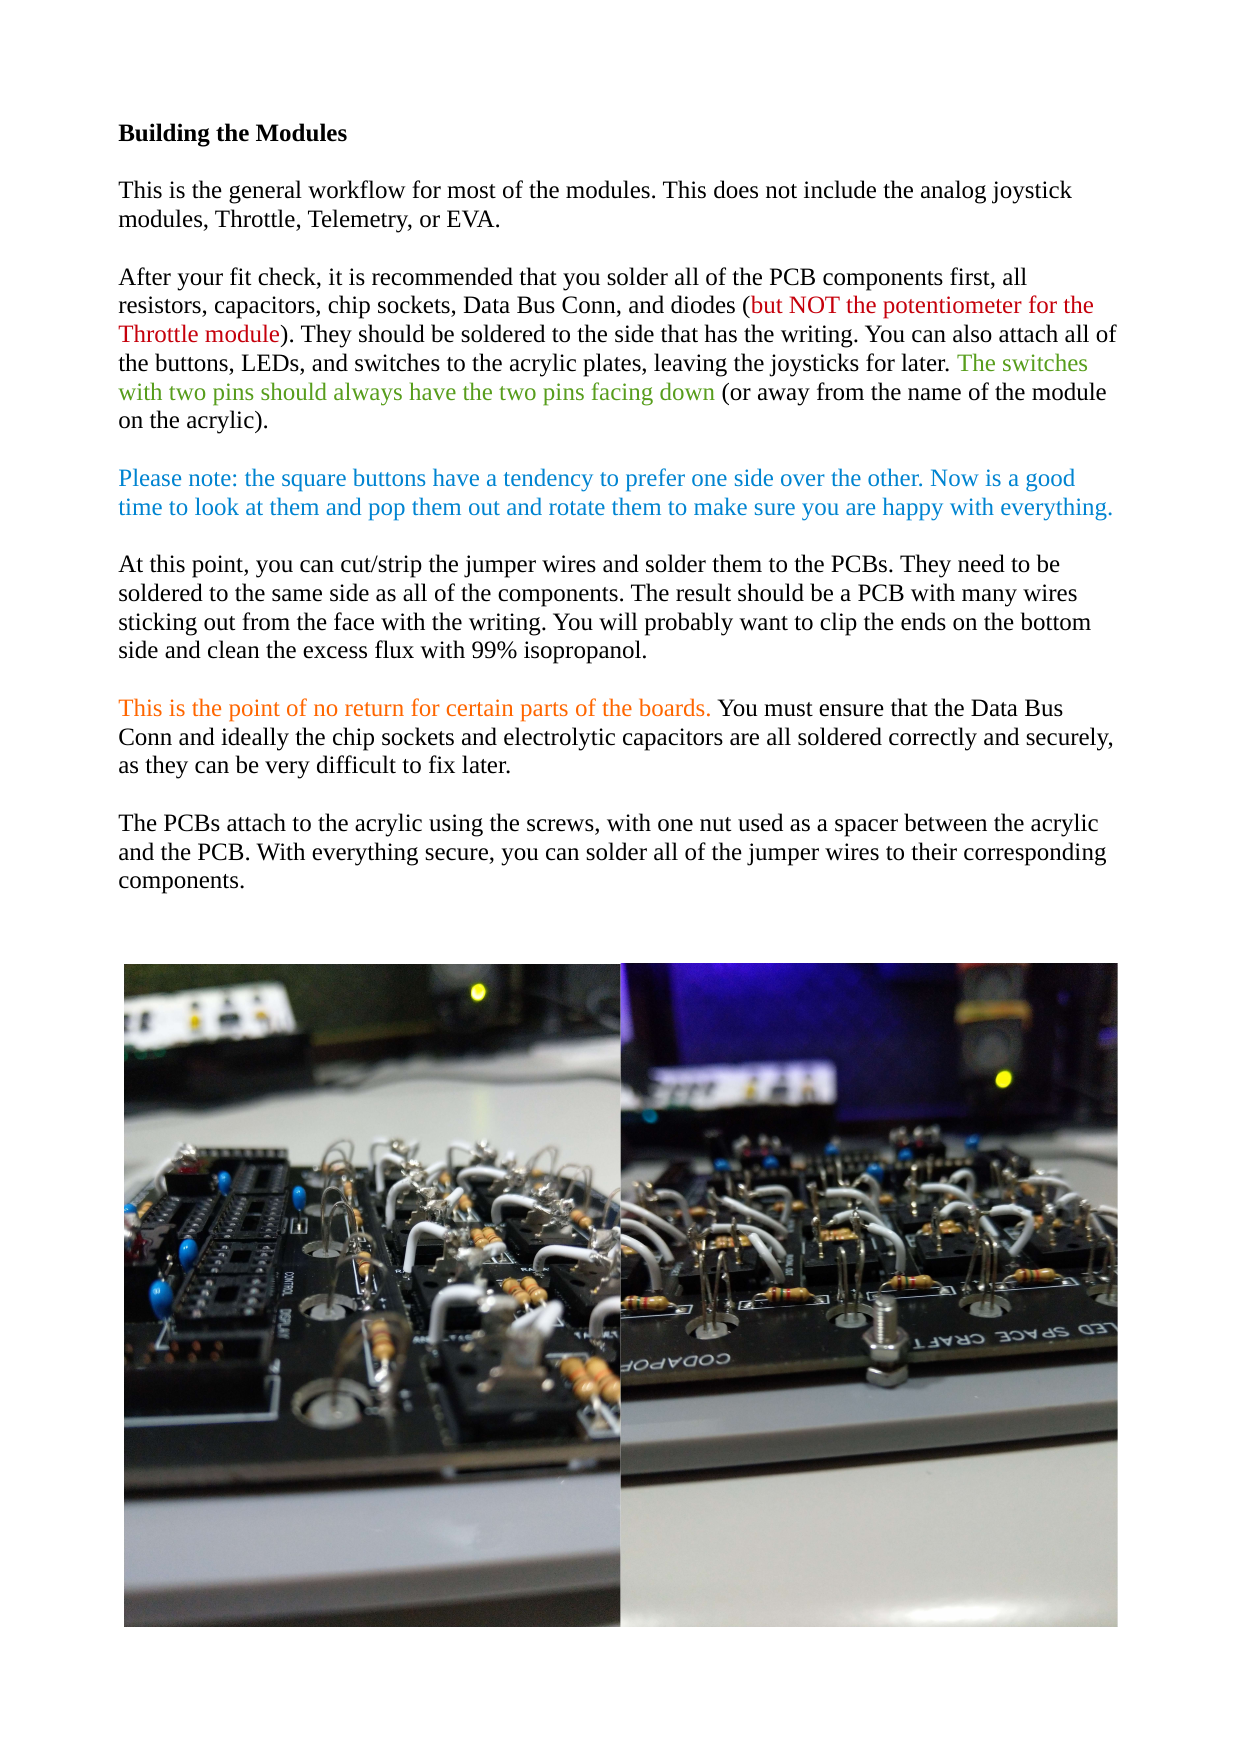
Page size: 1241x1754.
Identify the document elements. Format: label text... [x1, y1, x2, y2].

text Building the Modules [118, 118, 1122, 147]
picture [124, 963, 1118, 1627]
text Please note: the square buttons have a tendency to prefer one side over the other. Now is a good time to look at them and pop them out and rotate them to make sure you are happy with everything. [118, 463, 1122, 521]
text This is the point of no return for certain parts of the boards. You must ensure that the Data Bus Conn and ideally the chip sockets and electrolytic capacitors are all soldered correctly and securely, as they can be very difficult to fix later. [118, 693, 1122, 779]
text After your fit check, it is recommended that you solder all of the PCB components first, all resistors, capacitors, chip sockets, Data Bus Conn, and diodes (but NOT the potentiometer for the Throttle module). They should be soldered to the side that has the writing. You can also attach all of the buttons, LEDs, and switches to the acrylic plates, leaving the joysticks for later. The switches with two pins should always have the two pins facing down (or away from the name of the module on the acrylic). [118, 262, 1122, 434]
text This is the general workflow for most of the modules. This does not include the analog joystick modules, Throttle, Telemetry, or EVA. [118, 176, 1122, 233]
text At this point, you can cut/strip the jumper wires and solder them to the PCBs. They need to be soldered to the same side as all of the components. The result should be a PCB with many wires sticking out from the face with the writing. You will probably want to clip the ends on the bottom side and clean the excess flux with 99% isopropanol. [118, 549, 1122, 664]
text The PCBs attach to the acrylic using the screws, with one nut used as a spacer between the acrylic and the PCB. With everything secure, you can solder all of the jumper wires to their corresponding components. [118, 808, 1122, 894]
